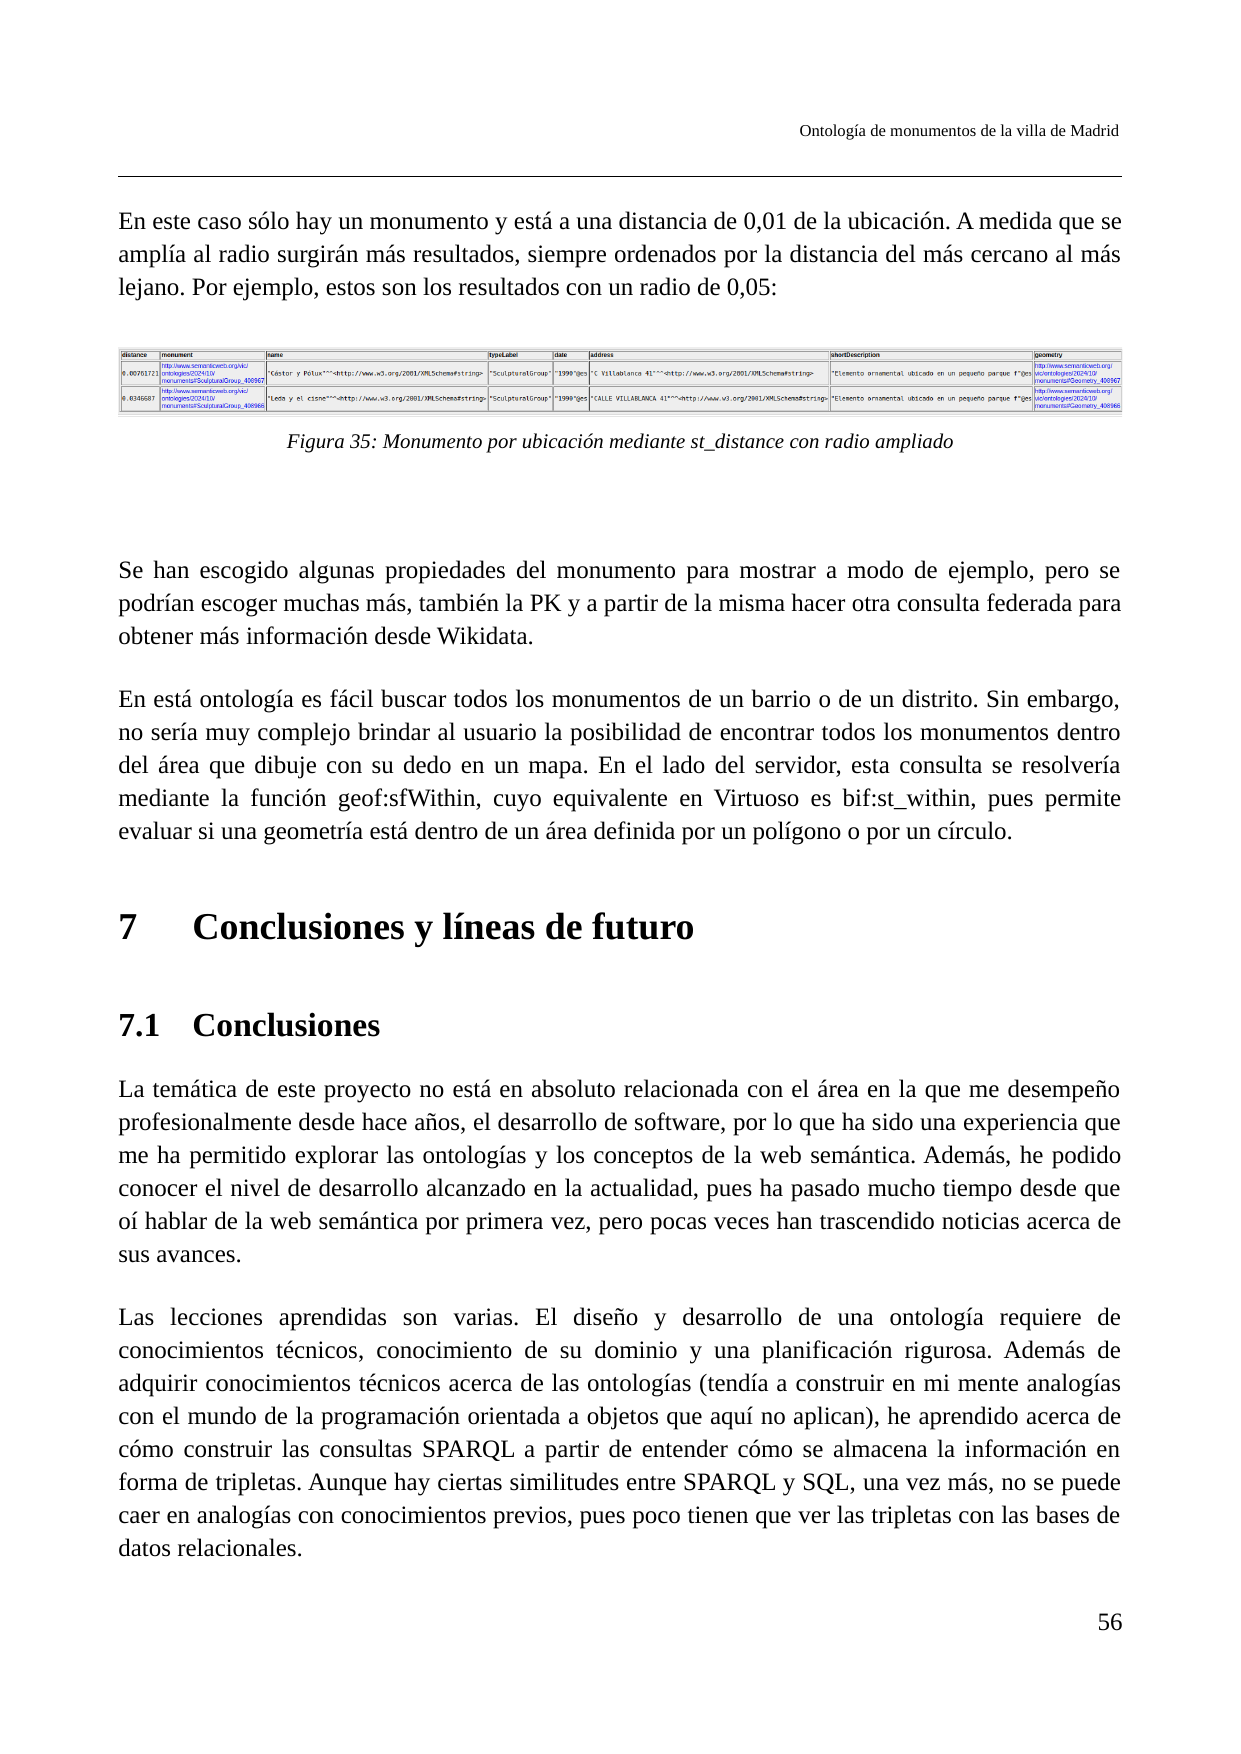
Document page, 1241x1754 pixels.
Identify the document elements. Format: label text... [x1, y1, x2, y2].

text Figura 35: Monumento por ubicación mediante st_distance con radio ampliado [118, 417, 1122, 453]
subtitle Conclusiones y líneas de futuro [118, 904, 1122, 948]
text En este caso sólo hay un monumento y está a una distancia de 0,01 de la ubicación. A medida que se amplía al radio surgirán más resultados, siempre ordenados por la distancia del más cercano al más lejano. Por ejemplo, estos son los resultados con un radio de 0,05: [118, 206, 1122, 301]
subtitle Conclusiones [118, 1005, 1122, 1044]
text Se han escogido algunas propiedades del monumento para mostrar a modo de ejemplo, pero se podrían escoger muchas más, también la PK y a partir de la misma hacer otra consulta federada para obtener más información desde Wikidata. [118, 555, 1122, 649]
text En está ontología es fácil buscar todos los monumentos de un barrio o de un distrito. Sin embargo, no sería muy complejo brindar al usuario la posibilidad de encontrar todos los monumentos dentro del área que dibuje con su dedo en un mapa. En el lado del servidor, esta consulta se resolvería mediante la función geof:sfWithin, cuyo equivalente en Virtuoso es bif:st_within, pues permite evaluar si una geometría está dentro de un área definida por un polígono o por un círculo. [118, 684, 1122, 844]
text La temática de este proyecto no está en absoluto relacionada con el área en la que me desempeño profesionalmente desde hace años, el desarrollo de software, por lo que ha sido una experiencia que me ha permitido explorar las ontologías y los conceptos de la web semántica. Además, he podido conocer el nivel de desarrollo alcanzado en la actualidad, pues ha pasado mucho tiempo desde que oí hablar de la web semántica por primera vez, pero pocas veces han trascendido noticias acerca de sus avances. [118, 1074, 1122, 1268]
text Las lecciones aprendidas son varias. El diseño y desarrollo de una ontología requiere de conocimientos técnicos, conocimiento de su dominio y una planificación rigurosa. Además de adquirir conocimientos técnicos acerca de las ontologías (tendía a construir en mi mente analogías con el mundo de la programación orientada a objetos que aquí no aplican), he aprendido acerca de cómo construir las consultas SPARQL a partir de entender cómo se almacena la información en forma de tripletas. Aunque hay ciertas similitudes entre SPARQL y SQL, una vez más, no se puede caer en analogías con conocimientos previos, pues poco tienen que ver las tripletas con las bases de datos relacionales. [118, 1302, 1122, 1562]
picture [118, 347, 1123, 417]
